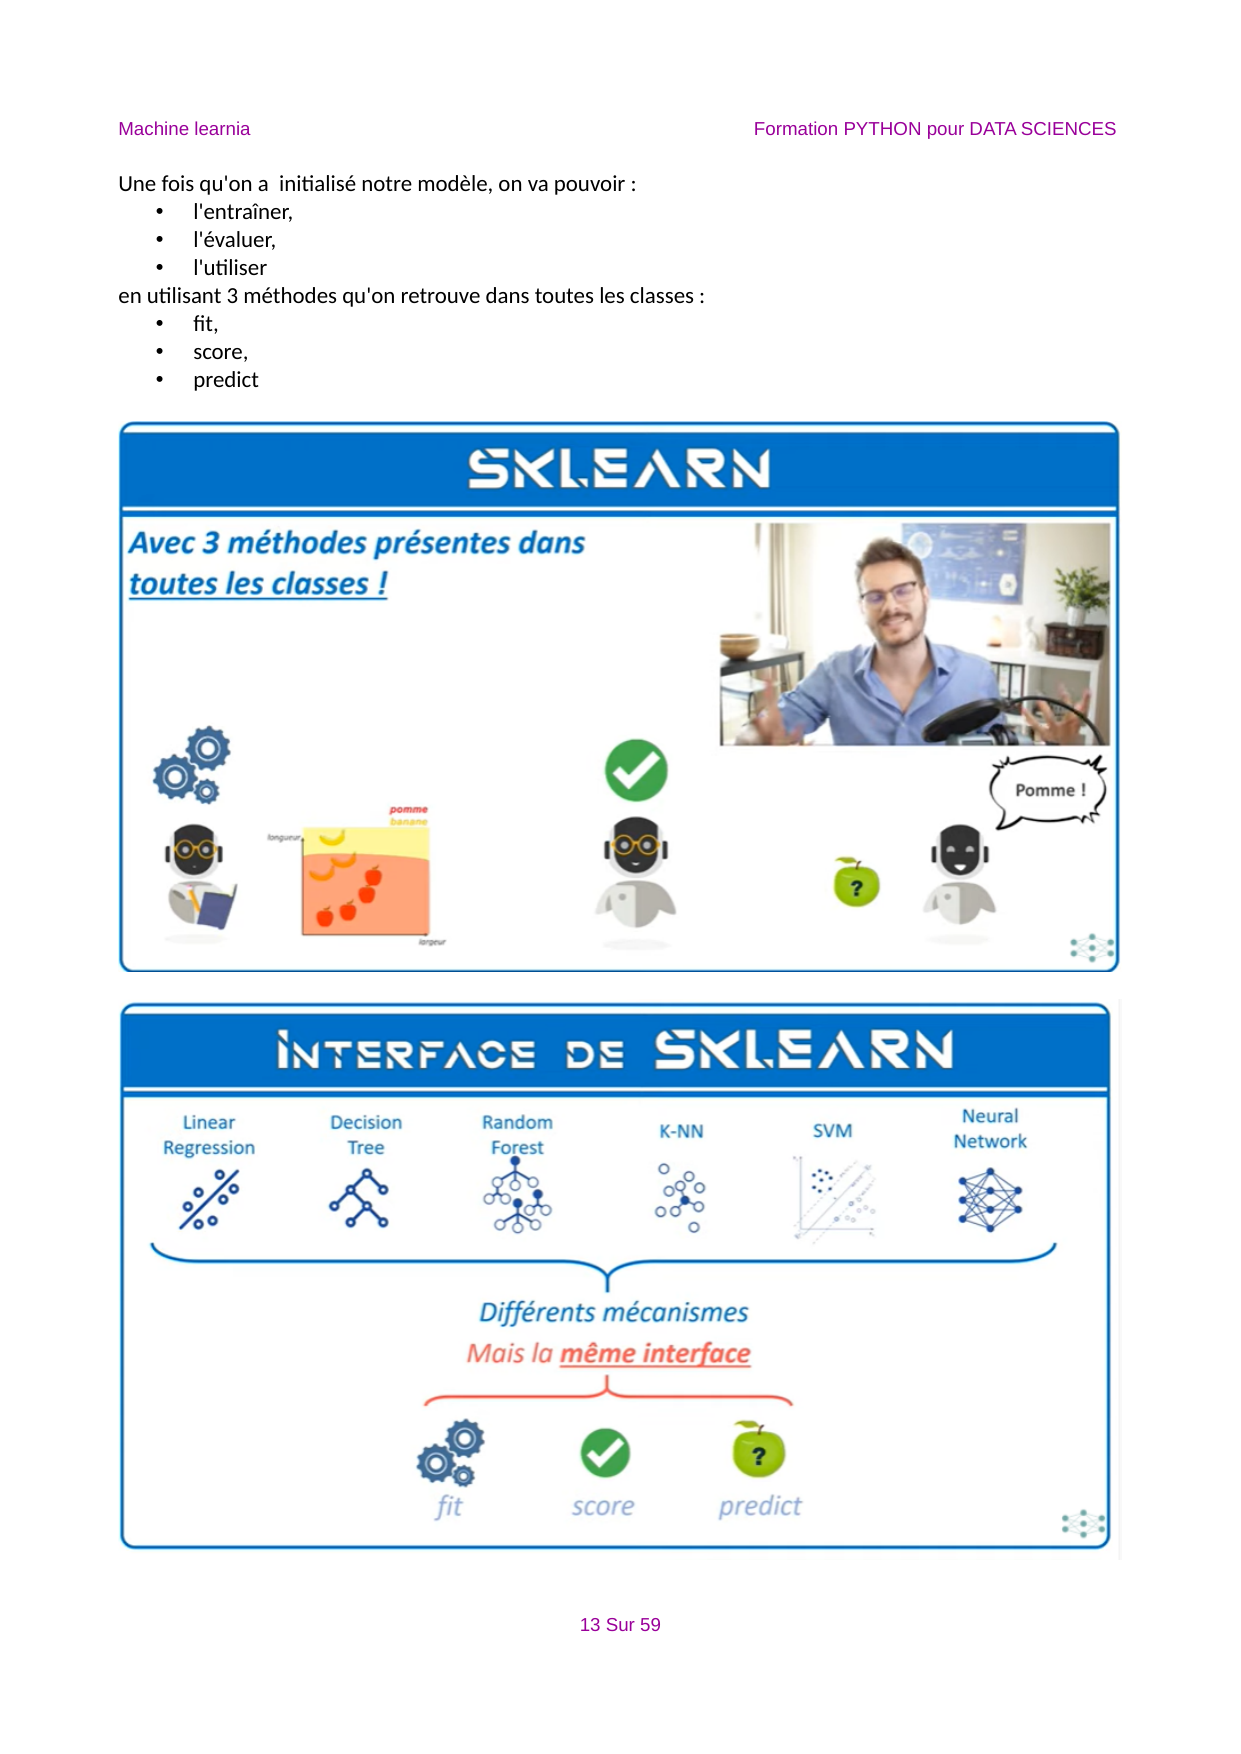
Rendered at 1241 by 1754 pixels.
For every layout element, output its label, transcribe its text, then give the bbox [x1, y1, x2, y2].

picture [118, 999, 1122, 1560]
picture [118, 421, 1122, 972]
text en utilisant 3 méthodes qu'on retrouve dans toutes les classes : [118, 281, 1122, 309]
list l'utiliser [156, 253, 1122, 281]
list score, [156, 337, 1122, 365]
text Une fois qu'on a initialisé notre modèle, on va pouvoir : [118, 169, 1122, 197]
list fit, [156, 309, 1122, 337]
list l'entraîner, [156, 197, 1122, 225]
list l'évaluer, [156, 225, 1122, 253]
list predict [156, 365, 1122, 393]
